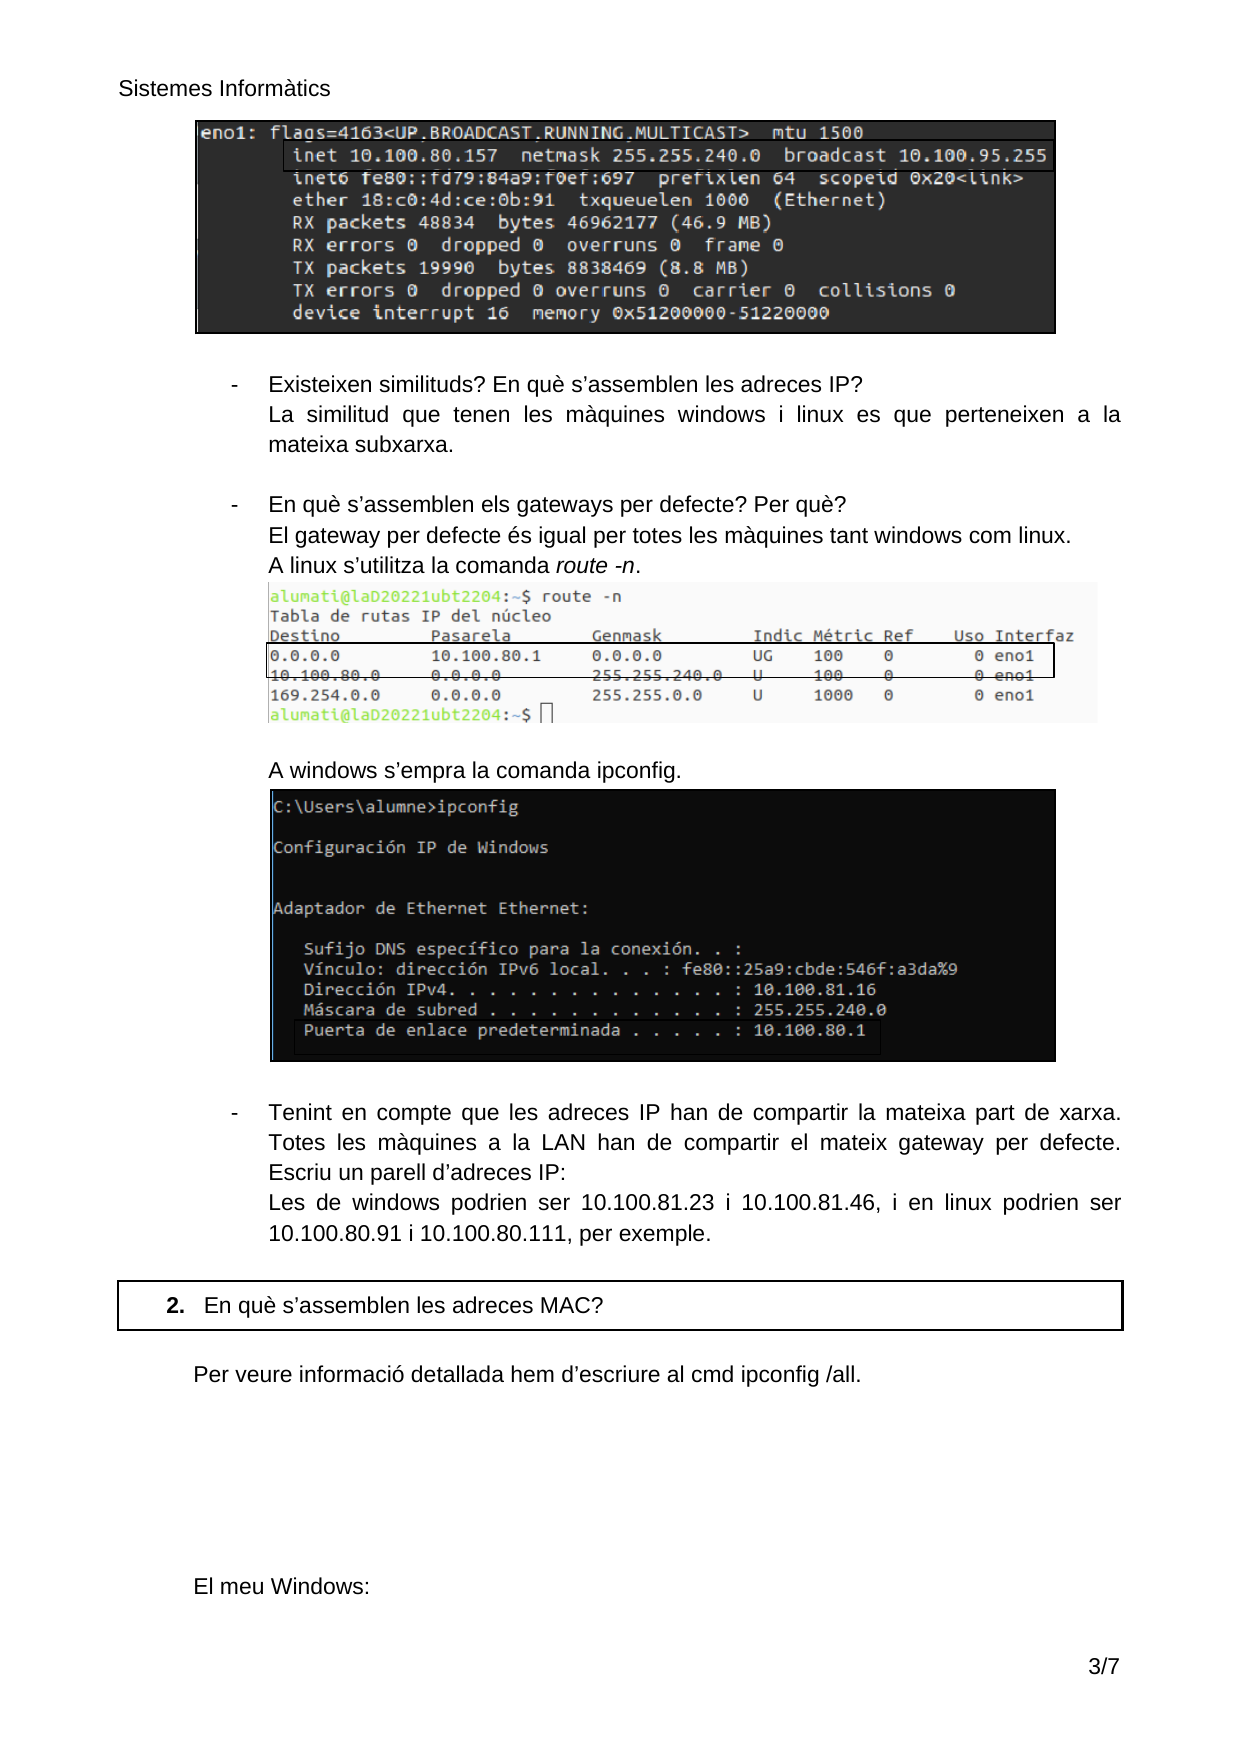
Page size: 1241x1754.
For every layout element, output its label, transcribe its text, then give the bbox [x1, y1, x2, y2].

table_header En què s’assemblen les adreces MAC? [119, 1282, 1121, 1329]
list Existeixen similituds? En què s’assemblen les adreces IP? [231, 371, 1122, 397]
text A windows s’empra la comanda ipconfig. [118, 757, 1122, 783]
text Per veure informació detallada hem d’escriure al cmd ipconfig /all. [118, 1361, 1122, 1388]
picture [272, 791, 1054, 1060]
picture [284, 141, 1053, 170]
text La similitud que tenen les màquines windows i linux es que perteneixen a la mateixa subxarxa. [268, 401, 1122, 457]
text El meu Windows: [118, 1573, 1122, 1599]
picture [197, 122, 1054, 332]
picture [268, 711, 423, 723]
list En què s’assemblen els gateways per defecte? Per què? [231, 491, 1122, 518]
text Les de windows podrien ser 10.100.81.23 i 10.100.81.46, i en linux podrien ser 10.100.80.91 i 10.100.80.111, per exemple. [268, 1189, 1122, 1246]
text El gateway per defecte és igual per totes les màquines tant windows com linux. [118, 522, 1122, 548]
text A linux s’utilitza la comanda route -n. [118, 552, 1122, 578]
list Tenint en compte que les adreces IP han de compartir la mateixa part de xarxa. Totes les màquines a la LAN han de compartir el mateix gateway per defecte. Escriu un parell d’adreces IP: [231, 1099, 1122, 1185]
